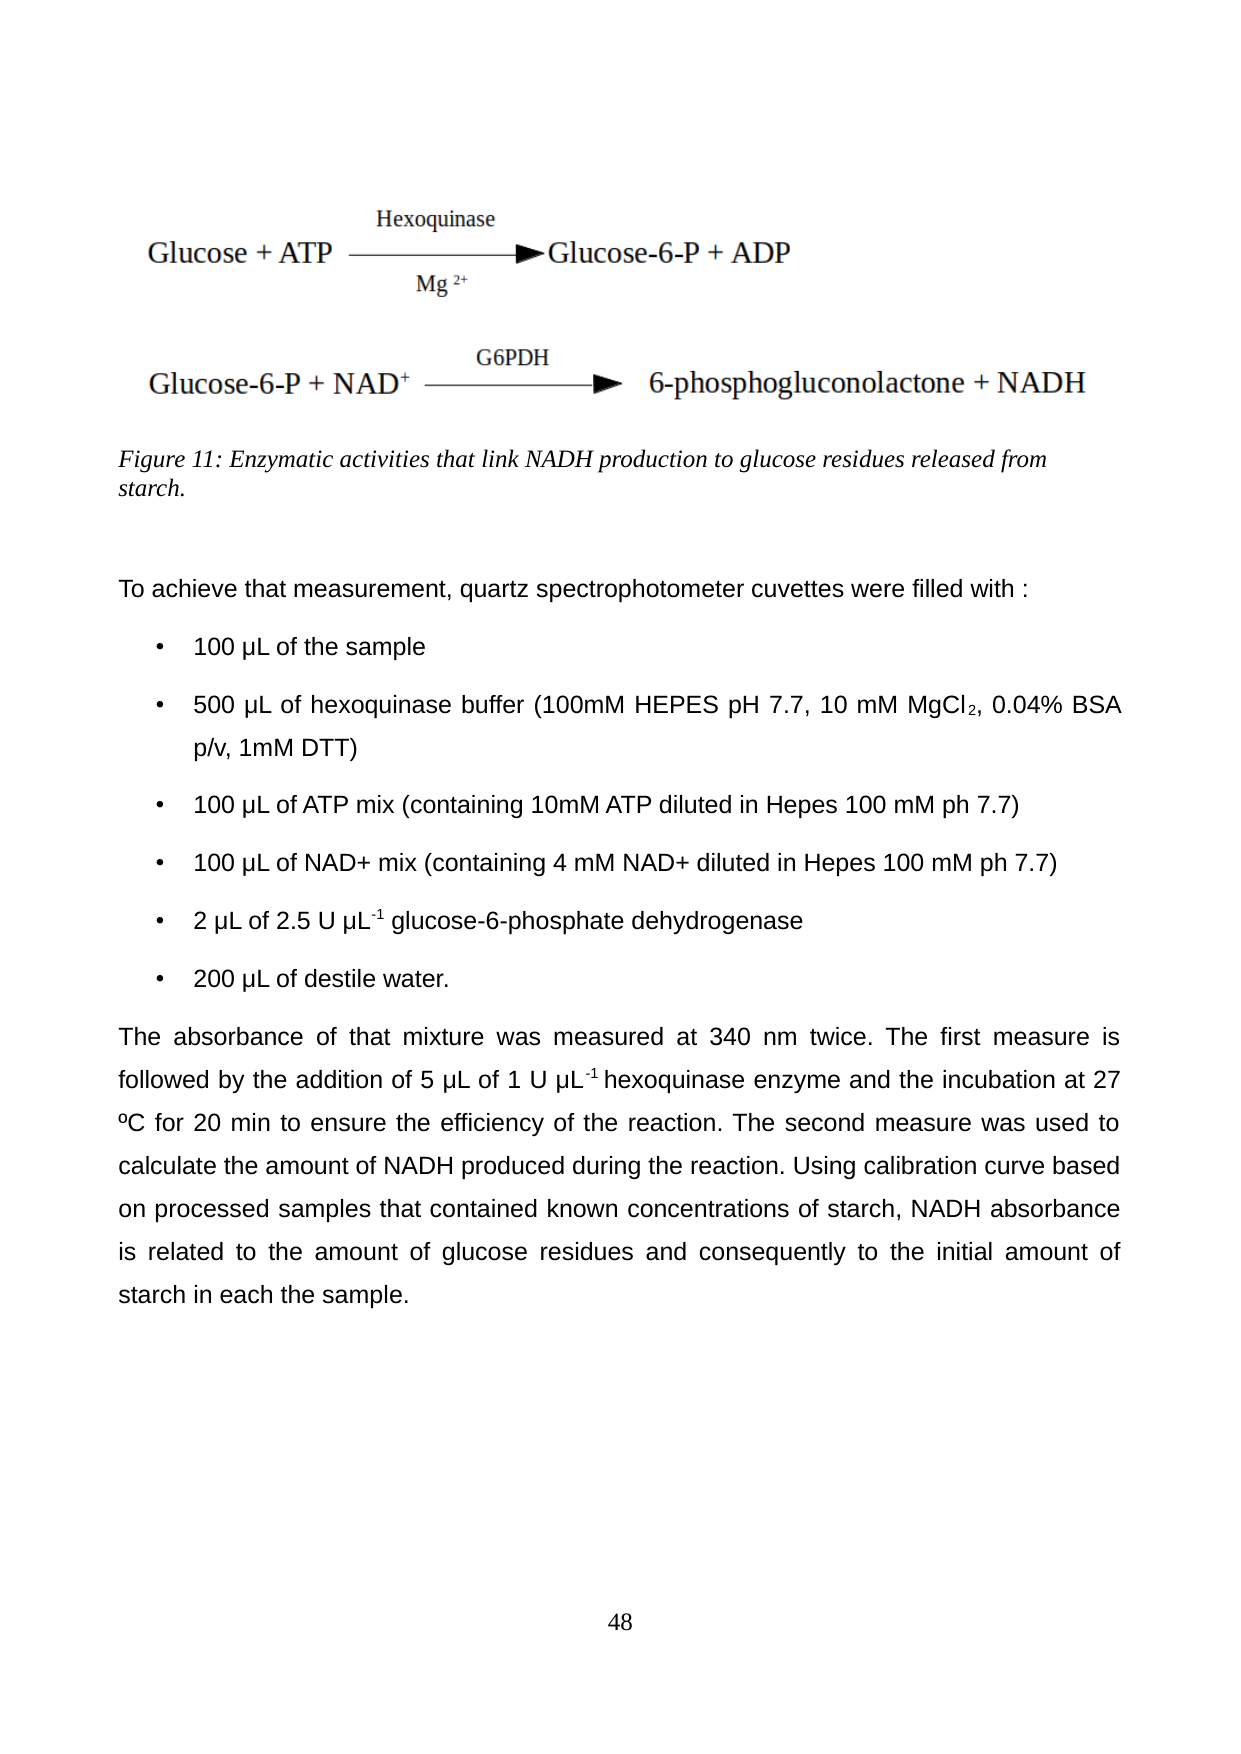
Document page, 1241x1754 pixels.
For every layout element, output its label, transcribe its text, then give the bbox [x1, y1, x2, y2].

list 100 μL of ATP mix (containing 10mM ATP diluted in Hepes 100 mM ph 7.7) [156, 791, 1122, 819]
list 2 μL of 2.5 U μL-1 glucose-6-phosphate dehydrogenase [156, 906, 1122, 935]
list 100 μL of the sample [156, 632, 1122, 661]
text To achieve that measurement, quartz spectrophotometer cuvettes were filled with : [118, 574, 1122, 603]
picture [118, 190, 1123, 445]
list 500 μL of hexoquinase buffer (100mM HEPES pH 7.7, 10 mM MgCl2, 0.04% BSA p/v, 1mM DTT) [156, 689, 1122, 762]
list 200 μL of destile water. [156, 964, 1122, 993]
text Figure 11: Enzymatic activities that link NADH production to glucose residues released from starch. [118, 445, 1122, 502]
text The absorbance of that mixture was measured at 340 nm twice. The first measure is followed by the addition of 5 μL of 1 U μL-1 hexoquinase enzyme and the incubation at 27 ºC for 20 min to ensure the efficiency of the reaction. The second measure was used to calculate the amount of NADH produced during the reaction. Using calibration curve based on processed samples that contained known concentrations of starch, NADH absorbance is related to the amount of glucose residues and consequently to the initial amount of starch in each the sample. [118, 1022, 1122, 1309]
list 100 μL of NAD+ mix (containing 4 mM NAD+ diluted in Hepes 100 mM ph 7.7) [156, 848, 1122, 877]
